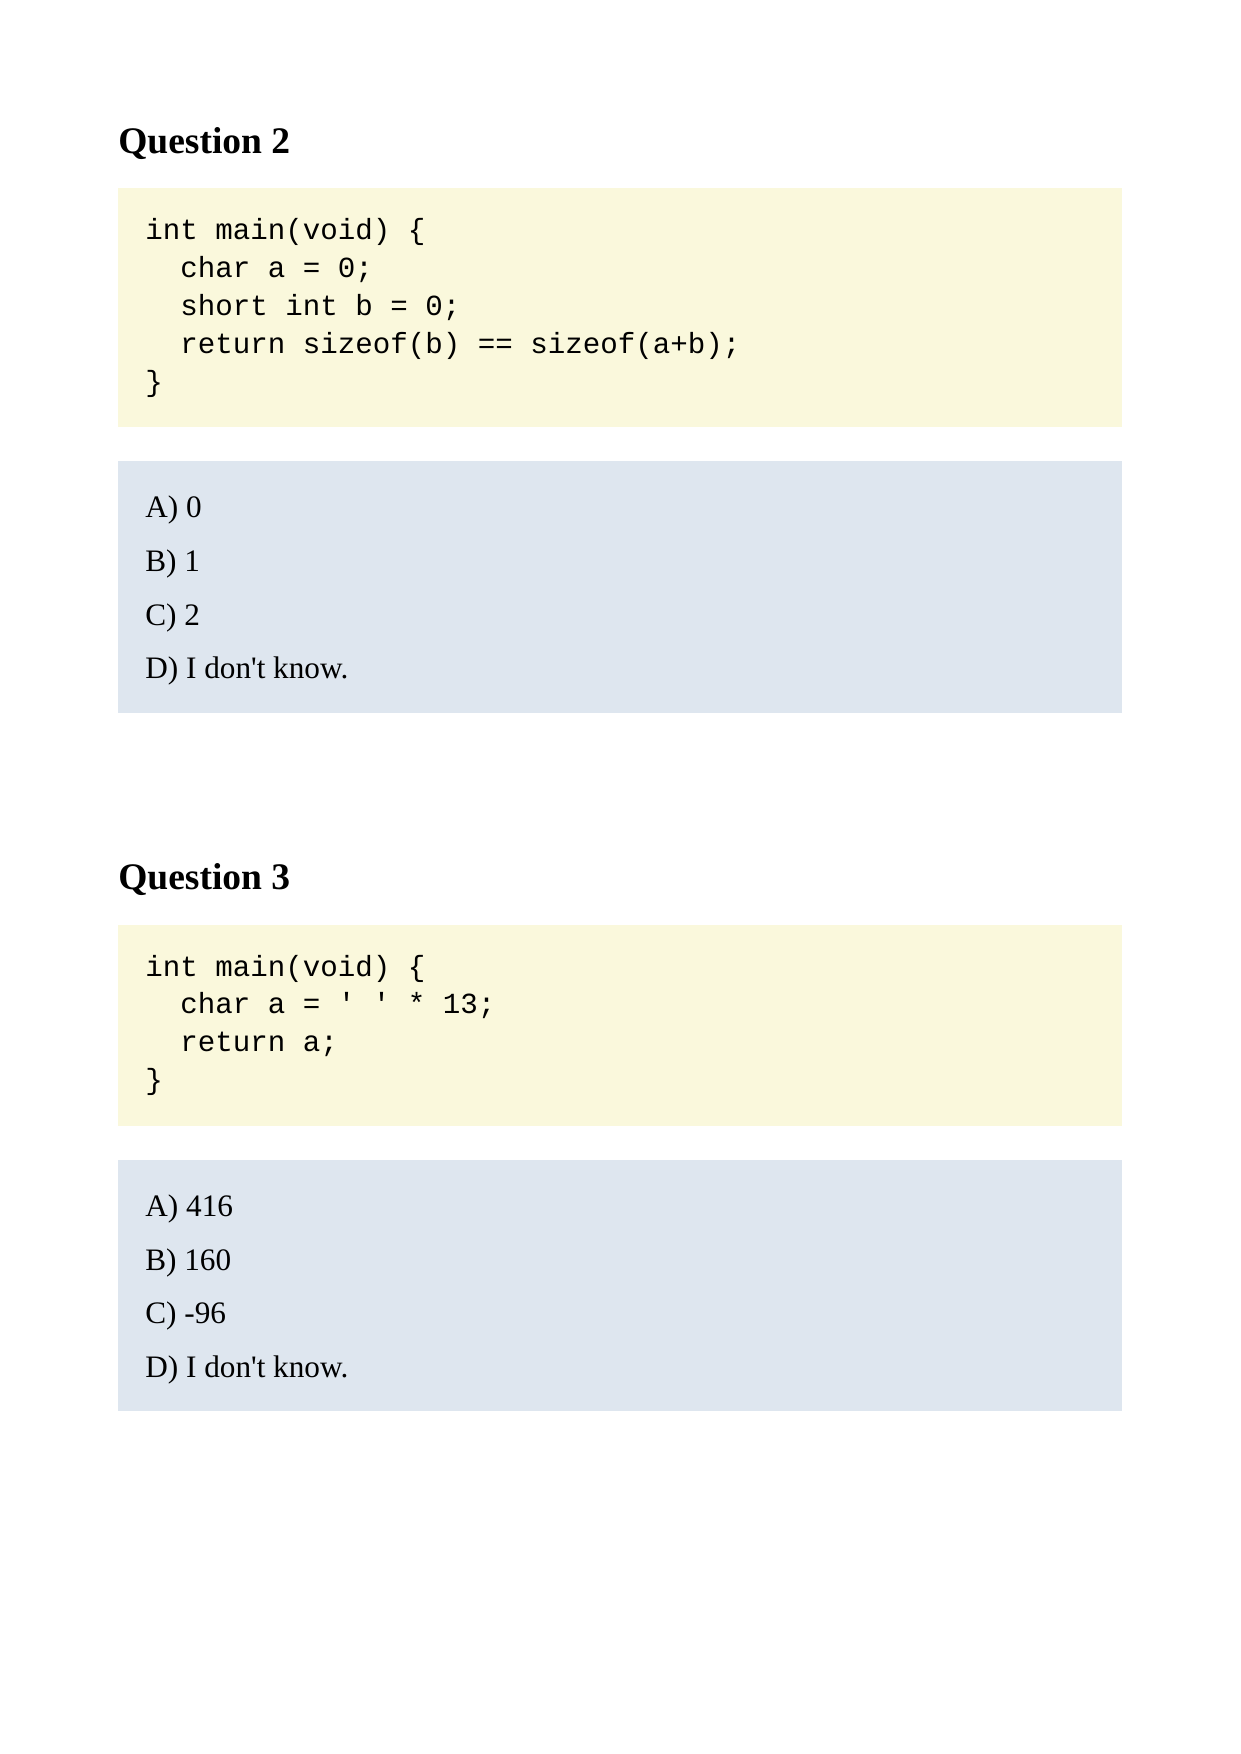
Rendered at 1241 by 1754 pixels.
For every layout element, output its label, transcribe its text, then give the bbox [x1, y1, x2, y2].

text return a; [118, 1001, 1122, 1038]
title C) -96 [118, 1268, 1122, 1321]
text short int b = 0; [118, 264, 1122, 302]
text char a = ' ' * 13; [118, 963, 1122, 1001]
subtitle Question 2 [118, 118, 1122, 161]
title B) 1 [118, 515, 1122, 569]
text } [118, 340, 1122, 427]
title A) 416 [118, 1160, 1122, 1214]
text } [118, 1038, 1122, 1126]
subtitle Question 3 [118, 855, 1122, 898]
title D) I don't know. [118, 1321, 1122, 1411]
text int main(void) { [118, 925, 1122, 963]
text int main(void) { [118, 188, 1122, 226]
title A) 0 [118, 461, 1122, 515]
title D) I don't know. [118, 623, 1122, 713]
title C) 2 [118, 569, 1122, 623]
title B) 160 [118, 1214, 1122, 1268]
text return sizeof(b) == sizeof(a+b); [118, 302, 1122, 340]
text char a = 0; [118, 226, 1122, 264]
